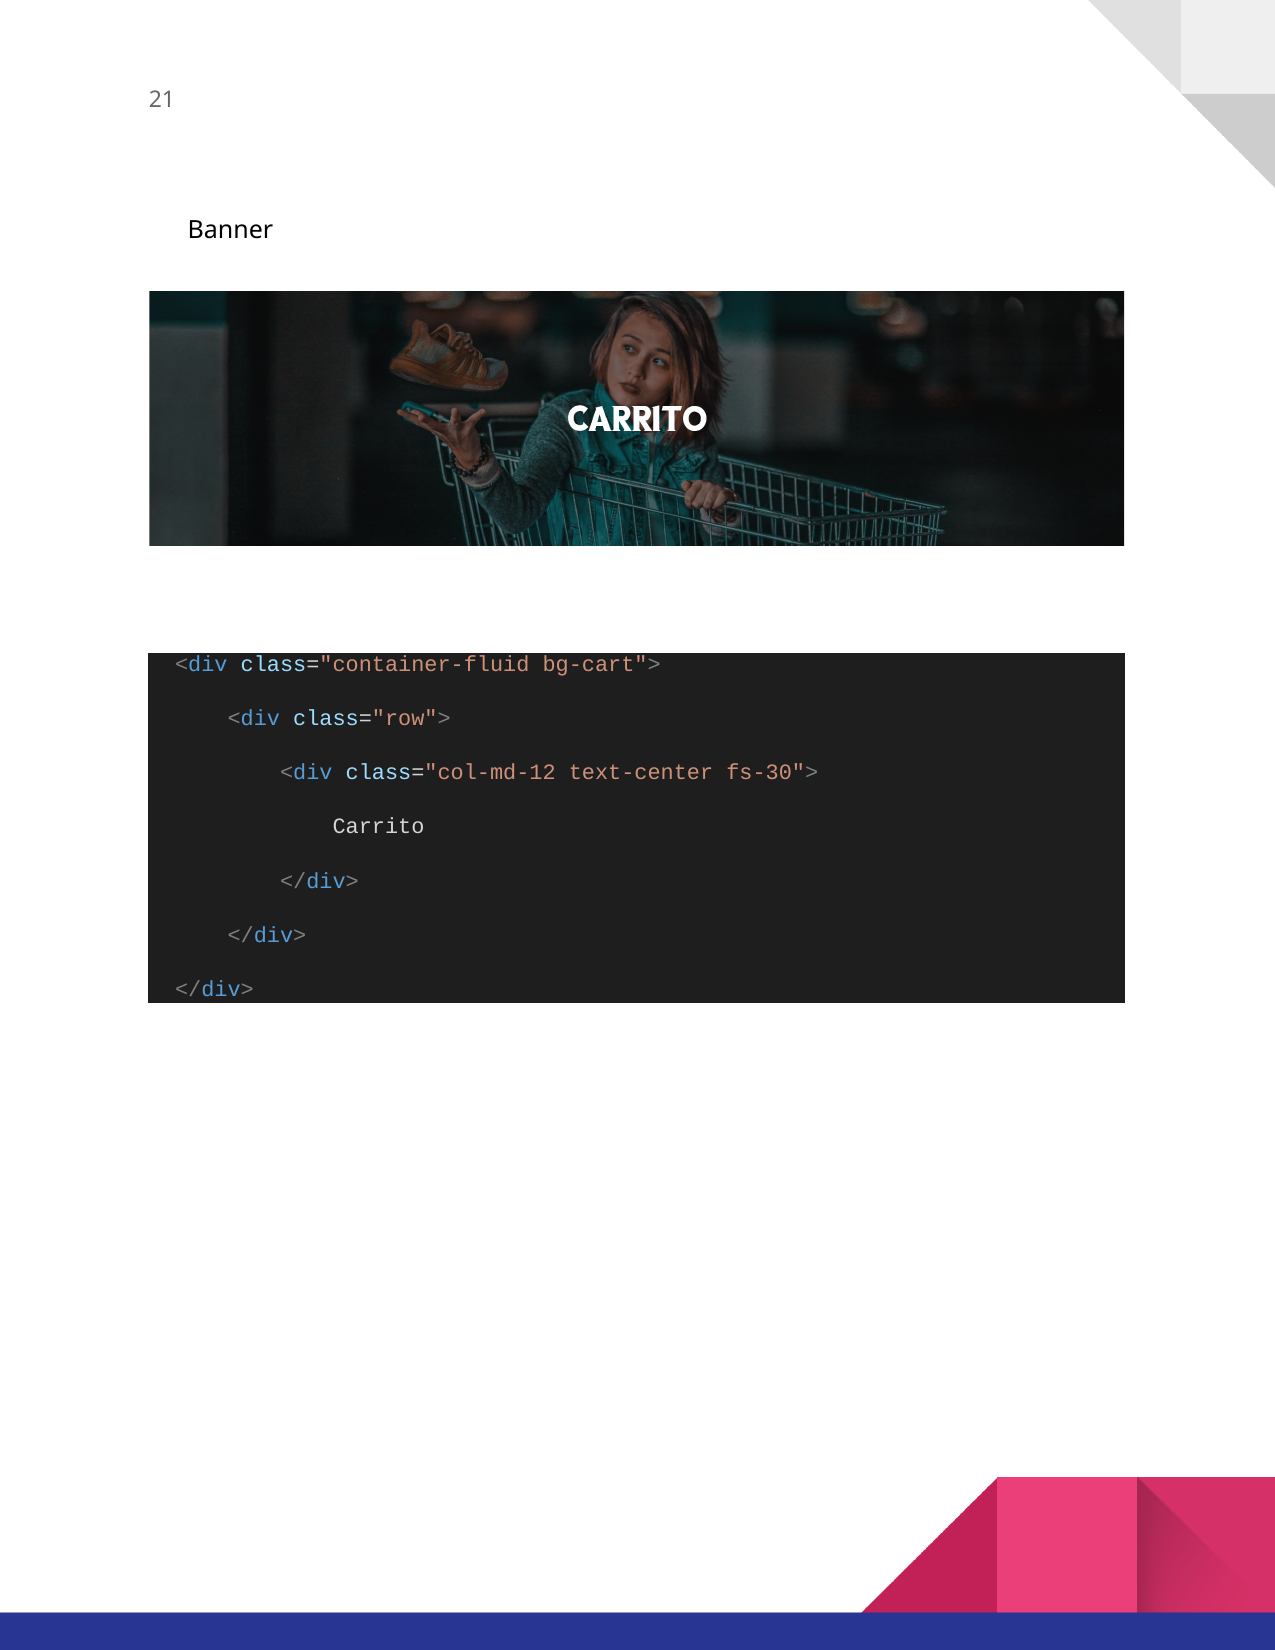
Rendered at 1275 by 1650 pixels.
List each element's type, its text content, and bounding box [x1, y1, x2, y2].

text </div> [148, 978, 1125, 1003]
picture [0, 1475, 1275, 1650]
text <div class="col-md-12 text-center fs-30"> [148, 761, 1125, 786]
text <div class="row"> [148, 707, 1125, 732]
picture [149, 291, 1125, 546]
text <div class="container-fluid bg-cart"> [148, 653, 1125, 677]
text </div> [148, 924, 1125, 949]
text </div> [148, 870, 1125, 894]
subtitle Banner [187, 212, 1125, 246]
picture [1087, 0, 1275, 188]
text Carrito [148, 816, 1125, 840]
